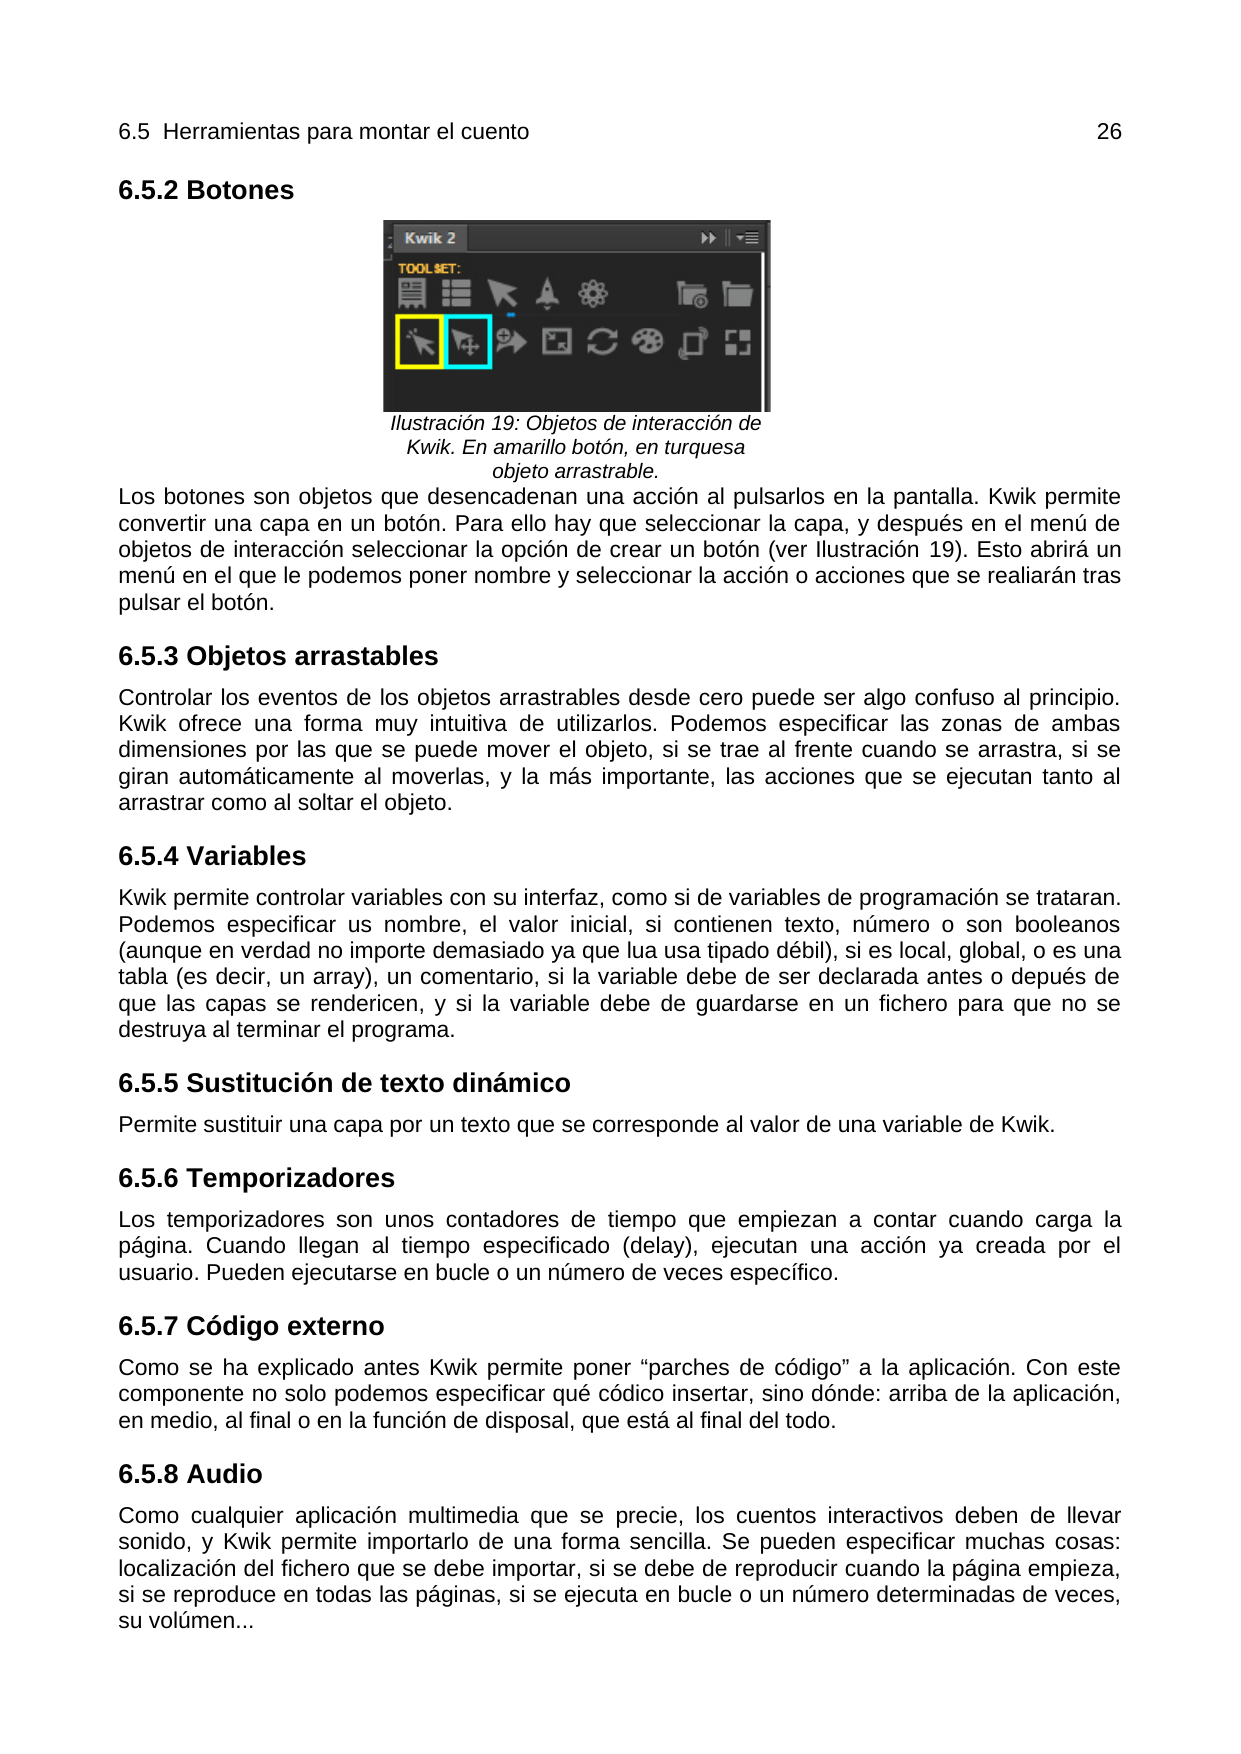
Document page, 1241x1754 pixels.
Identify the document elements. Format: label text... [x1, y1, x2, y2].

text Los temporizadores son unos contadores de tiempo que empiezan a contar cuando carga la página. Cuando llegan al tiempo especificado (delay), ejecutan una acción ya creada por el usuario. Pueden ejecutarse en bucle o un número de veces específico. [118, 1206, 1122, 1285]
text Kwik permite controlar variables con su interfaz, como si de variables de programación se trataran. Podemos especificar us nombre, el valor inicial, si contienen texto, número o son booleanos (aunque en verdad no importe demasiado ya que lua usa tipado débil), si es local, global, o es una tabla (es decir, un array), un comentario, si la variable debe de ser declarada antes o depués de que las capas se rendericen, y si la variable debe de guardarse en un fichero para que no se destruya al terminar el programa. [118, 884, 1122, 1042]
picture [383, 220, 771, 412]
text Controlar los eventos de los objetos arrastrables desde cero puede ser algo confuso al principio. Kwik ofrece una forma muy intuitiva de utilizarlos. Podemos especificar las zonas de ambas dimensiones por las que se puede mover el objeto, si se trae al frente cuando se arrastra, si se giran automáticamente al moverlas, y la más importante, las acciones que se ejecutan tanto al arrastrar como al soltar el objeto. [118, 684, 1122, 815]
text Como se ha explicado antes Kwik permite poner “parches de código” a la aplicación. Con este componente no solo podemos especificar qué códico insertar, sino dónde: arriba de la aplicación, en medio, al final o en la función de disposal, que está al final del todo. [118, 1354, 1122, 1433]
text Como cualquier aplicación multimedia que se precie, los cuentos interactivos deben de llevar sonido, y Kwik permite importarlo de una forma sencilla. Se pueden especificar muchas cosas: localización del fichero que se debe importar, si se debe de reproducir cuando la página empieza, si se reproduce en todas las páginas, si se ejecuta en bucle o un número determinadas de veces, su volúmen... [118, 1502, 1122, 1633]
text Los botones son objetos que desencadenan una acción al pulsarlos en la pantalla. Kwik permite convertir una capa en un botón. Para ello hay que seleccionar la capa, y después en el menú de objetos de interacción seleccionar la opción de crear un botón (ver Ilustración 19). Esto abrirá un menú en el que le podemos poner nombre y seleccionar la acción o acciones que se realiarán tras pulsar el botón. [118, 218, 1122, 615]
subtitle Temporizadores [118, 1162, 1122, 1194]
subtitle Sustitución de texto dinámico [118, 1067, 1122, 1098]
text Ilustración 19: Objetos de interacción de Kwik. En amarillo botón, en turquesa objeto arrastrable. [383, 412, 771, 483]
subtitle Botones [118, 174, 1122, 205]
subtitle Objetos arrastables [118, 640, 1122, 671]
subtitle Audio [118, 1458, 1122, 1489]
subtitle Código externo [118, 1310, 1122, 1341]
text Permite sustituir una capa por un texto que se corresponde al valor de una variable de Kwik. [118, 1111, 1122, 1137]
subtitle Variables [118, 840, 1122, 872]
